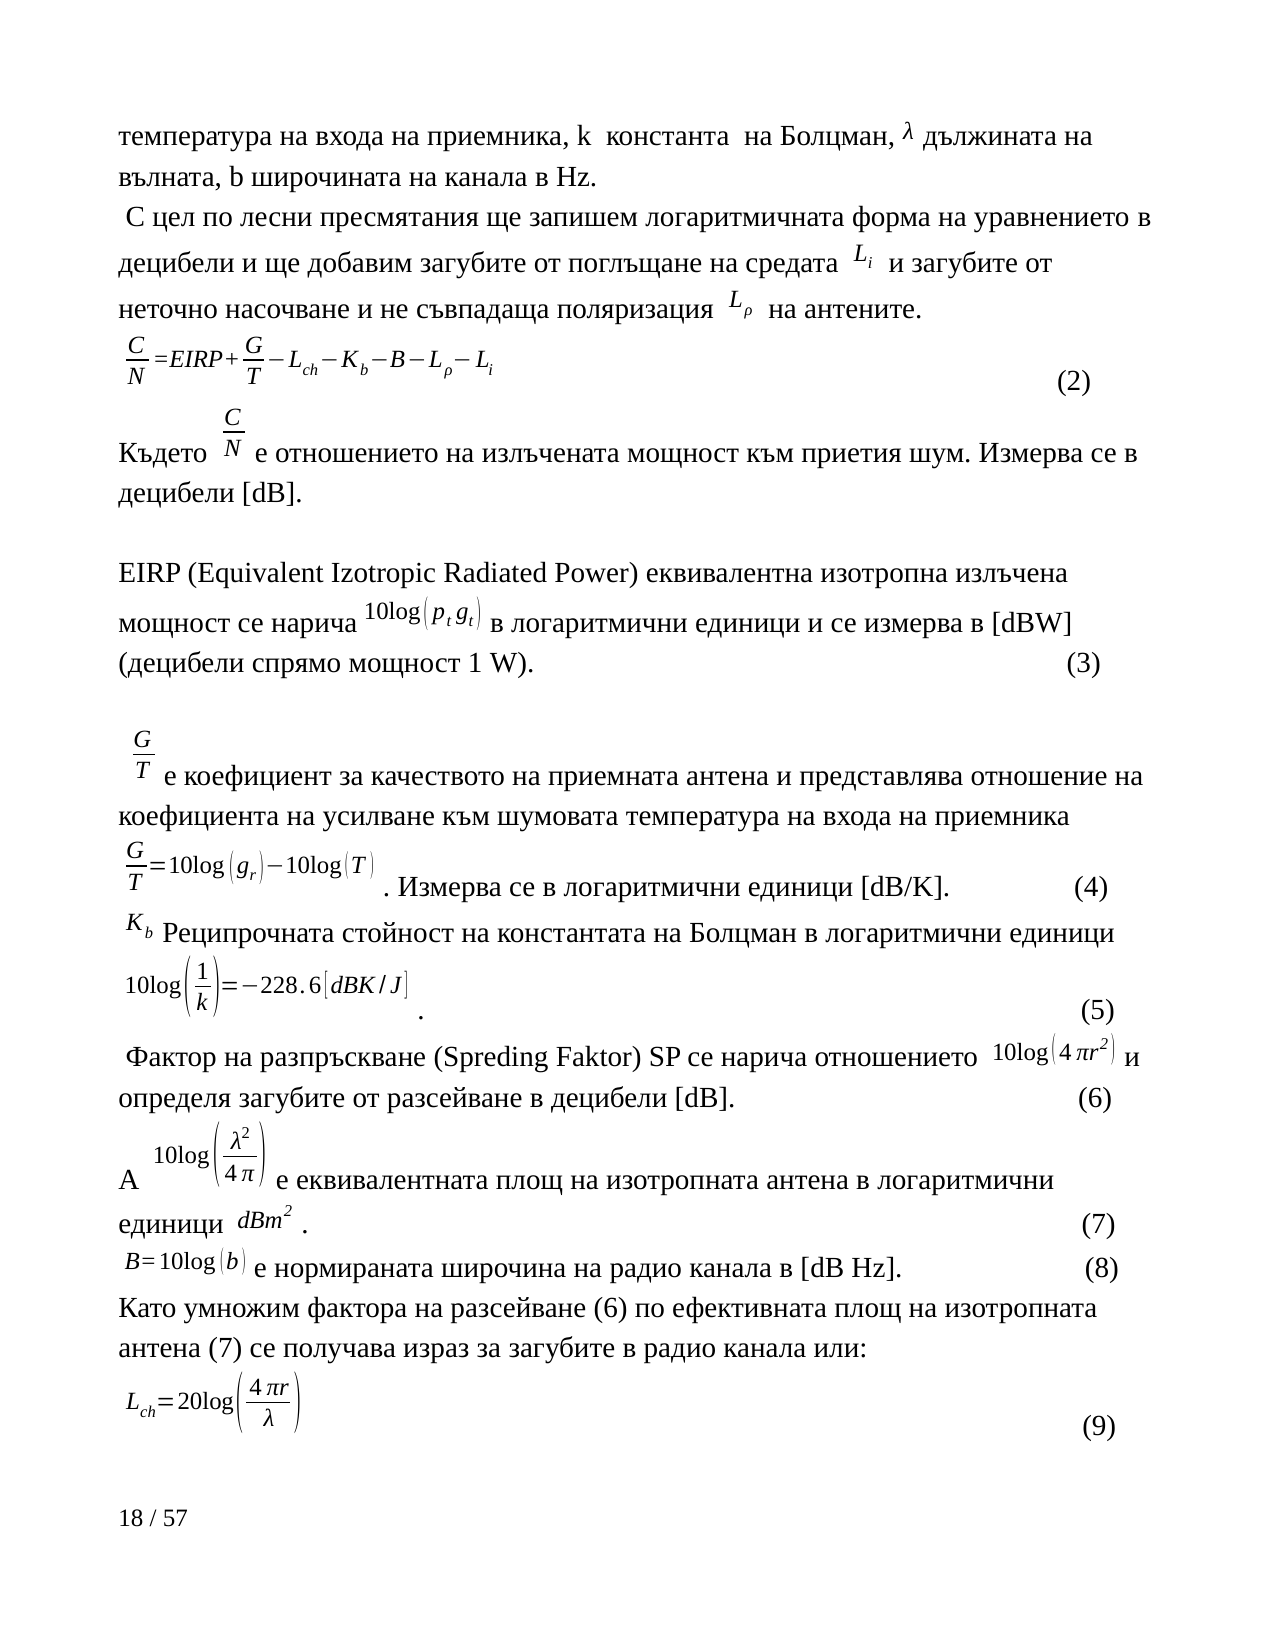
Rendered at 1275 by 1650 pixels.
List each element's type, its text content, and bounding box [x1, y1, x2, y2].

text А е еквивалентната площ на изотропната антена в логаритмични единици . (7) [118, 1120, 1157, 1240]
text Където е отношението на излъчената мощност към приетия шум. Измерва се в децибели [dB]. [118, 403, 1157, 509]
text е коефициент за качеството на приемната антена и представлява отношение на коефициента на усилване към шумовата температура на входа на приемника . Измерва се в логаритмични единици [dB/K]. (4) [118, 726, 1157, 902]
text Фактор на разпръскване (Spreding Faktor) SP се нарича отношението и определя загубите от разсейване в децибели [dB]. (6) [118, 1032, 1157, 1113]
text Реципрочната стойност на константата на Болцман в логаритмични единици . (5) [118, 909, 1157, 1025]
text температура на входа на приемника, k константа на Болцман,дължината на вълната, b широчината на канала в Hz. [118, 118, 1157, 192]
text е нормираната широчина на радио канала в [dB Hz]. (8) [118, 1246, 1157, 1283]
text (2) [118, 331, 1157, 397]
text Като умножим фактора на разсейване (6) по ефективната площ на изотропната антена (7) се получава израз за загубите в радио канала или: [118, 1290, 1157, 1364]
text (9) [118, 1371, 1157, 1442]
text С цел по лесни пресмятания ще запишем логаритмичната форма на уравнението в децибели и ще добавим загубите от поглъщане на средата и загубите от неточно насочване и не съвпадаща поляризация на антените. [118, 199, 1157, 325]
text EIRP (Equivalent Izotropic Radiated Power) еквивалентна изотропна излъчена мощност се наричав логаритмични единици и се измерва в [dBW] (децибели спрямо мощност 1 W). (3) [118, 556, 1157, 679]
